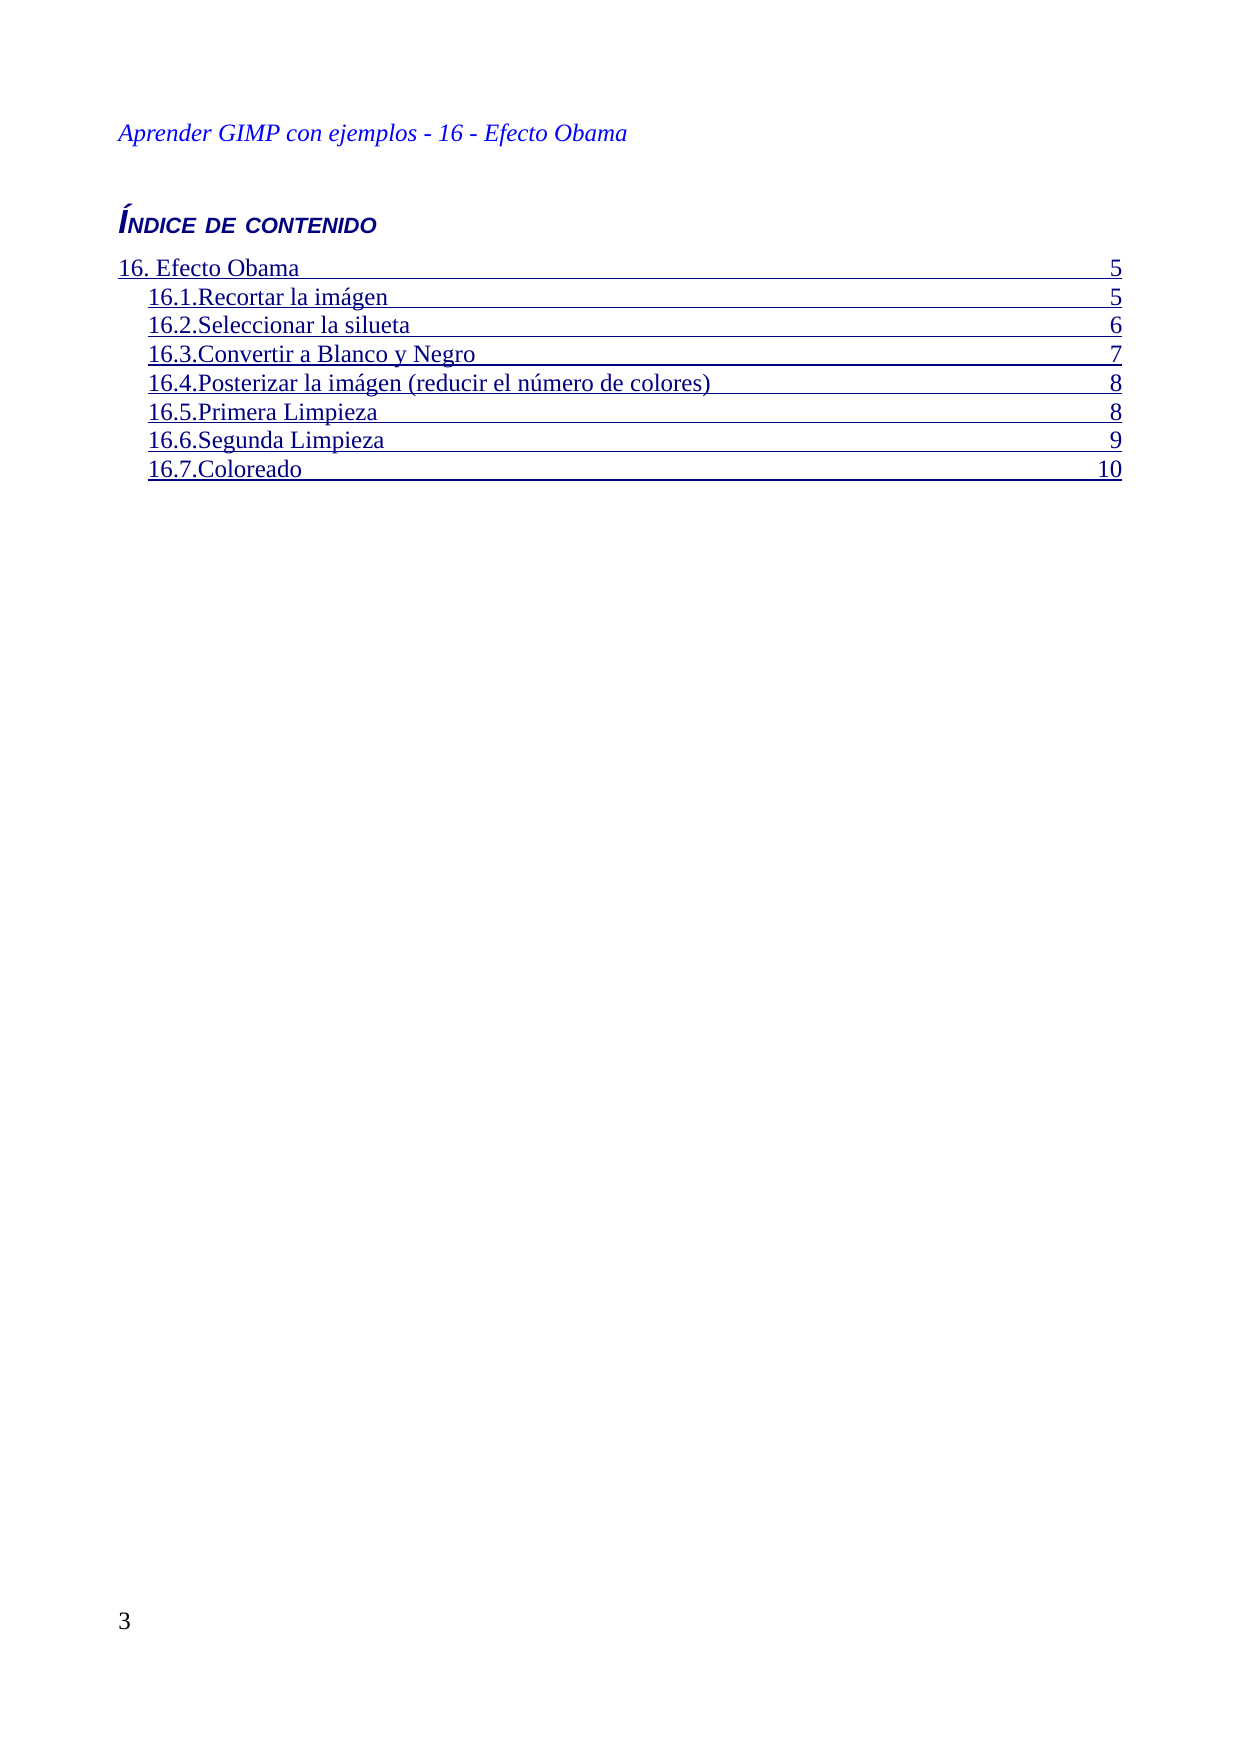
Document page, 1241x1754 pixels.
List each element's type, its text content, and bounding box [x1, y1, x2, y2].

text 16.1.Recortar la imágen 5 [148, 282, 1122, 307]
subtitle Índice de contenido [118, 202, 1122, 241]
text 16.6.Segunda Limpieza 9 [148, 426, 1122, 451]
text 16.7.Coloreado 10 [148, 454, 1122, 479]
text 16. Efecto Obama 5 [118, 253, 1122, 278]
text 16.2.Seleccionar la silueta 6 [148, 311, 1122, 336]
text 16.4.Posterizar la imágen (reducir el número de colores) 8 [148, 368, 1122, 393]
text 16.5.Primera Limpieza 8 [148, 397, 1122, 422]
text 16.3.Convertir a Blanco y Negro 7 [148, 339, 1122, 364]
